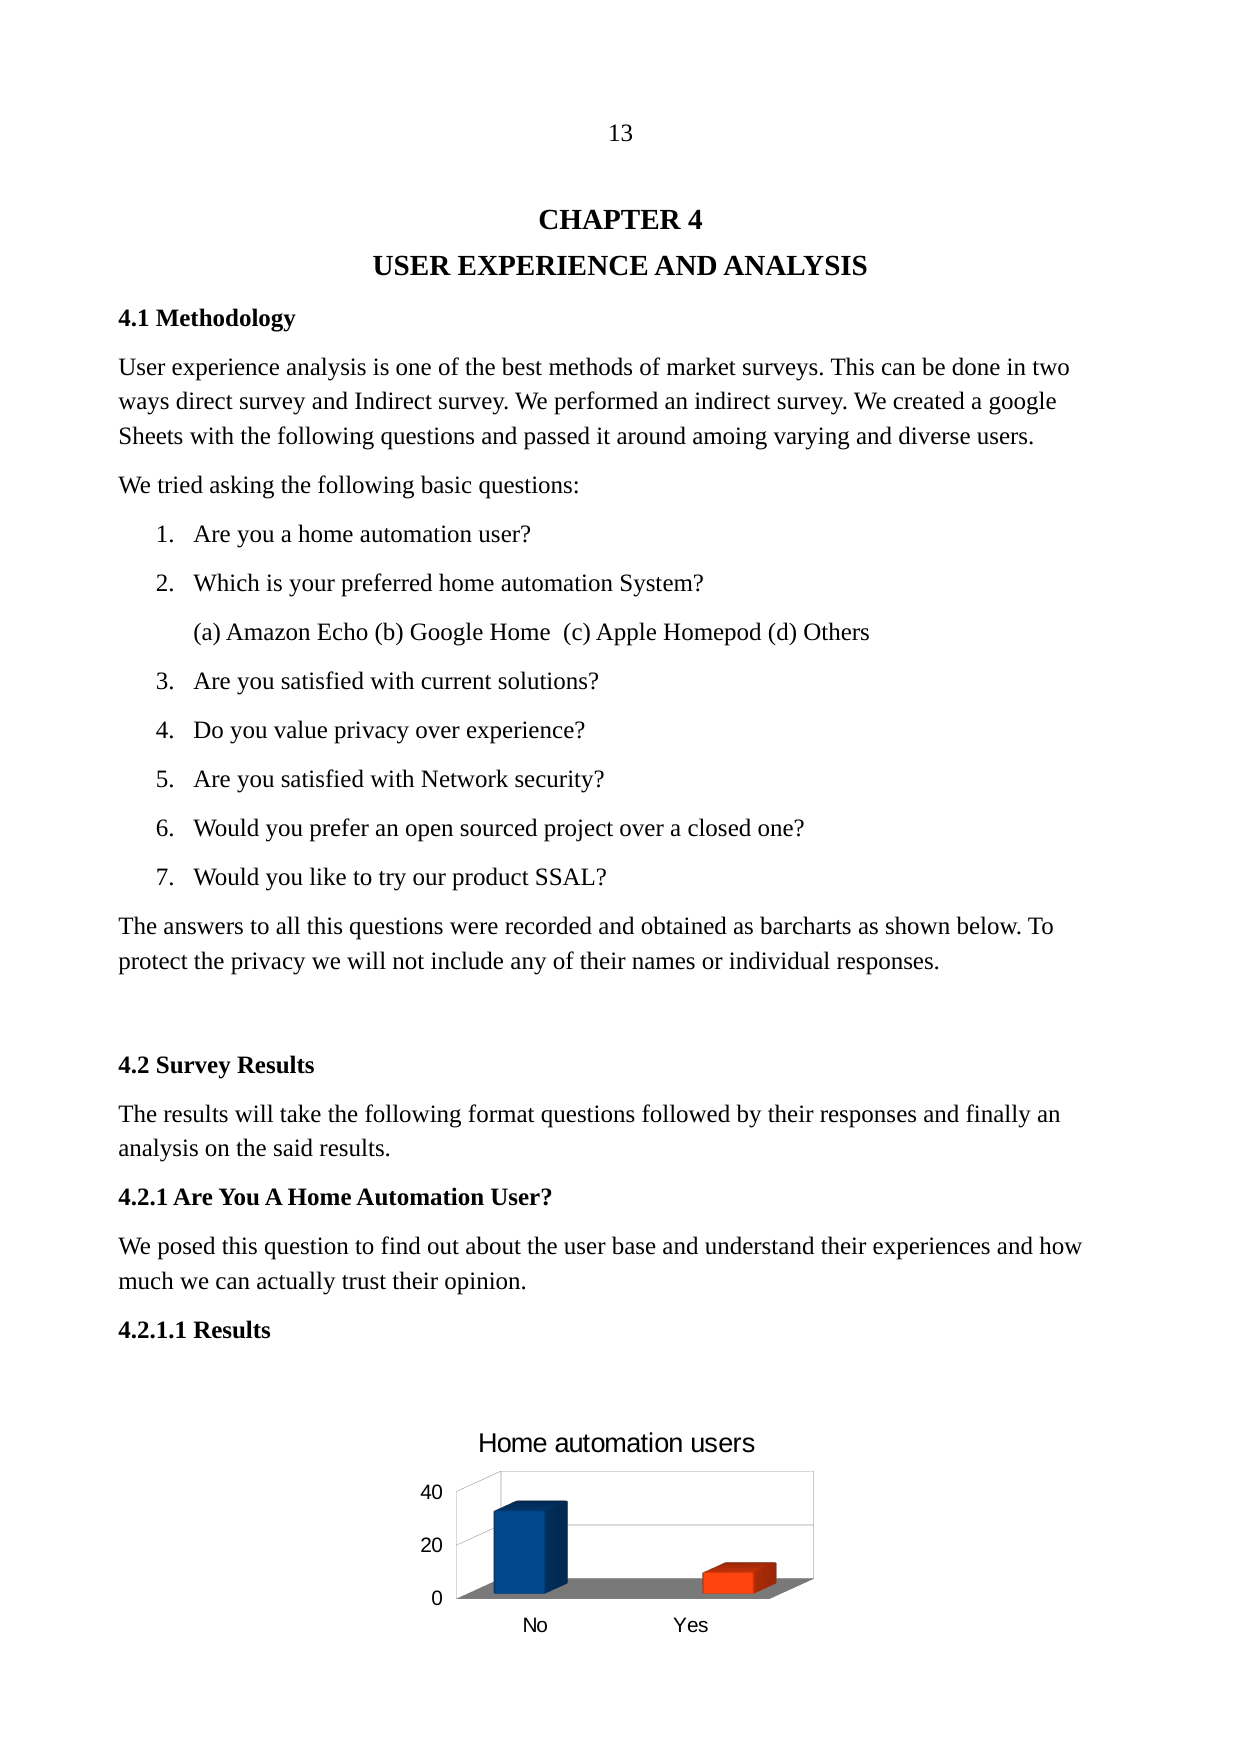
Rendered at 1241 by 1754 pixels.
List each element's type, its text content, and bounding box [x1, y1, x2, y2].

text 4.2.1 Are You A Home Automation User? [118, 1182, 1122, 1211]
list Are you satisfied with Network security? [156, 764, 1122, 793]
list Would you prefer an open sourced project over a closed one? [156, 813, 1122, 842]
list Which is your preferred home automation System? [156, 568, 1122, 597]
list Do you value privacy over experience? [156, 715, 1122, 744]
text 4.2 Survey Results [118, 1050, 1122, 1078]
text We tried asking the following basic questions: [118, 470, 1122, 498]
list Would you like to try our product SSAL? [156, 862, 1122, 891]
title CHAPTER 4 [118, 202, 1122, 235]
list Are you a home automation user? [156, 519, 1122, 548]
text USER EXPERIENCE AND ANALYSIS [118, 248, 1122, 281]
text User experience analysis is one of the best methods of market surveys. This can be done in two ways direct survey and Indirect survey. We performed an indirect survey. We created a google Sheets with the following questions and passed it around amoing varying and diverse users. [118, 352, 1122, 449]
text The results will take the following format questions followed by their responses and finally an analysis on the said results. [118, 1099, 1122, 1162]
text The answers to all this questions were recorded and obtained as barcharts as shown below. To protect the privacy we will not include any of their names or individual responses. [118, 911, 1122, 974]
text 4.1 Methodology [118, 303, 1122, 331]
text We posed this question to find out about the user base and understand their experiences and how much we can actually trust their opinion. [118, 1231, 1122, 1294]
text 4.2.1.1 Results [118, 1315, 1122, 1344]
list (a) Amazon Echo (b) Google Home (c) Apple Homepod (d) Others [156, 617, 1122, 646]
list Are you satisfied with current solutions? [156, 666, 1122, 695]
